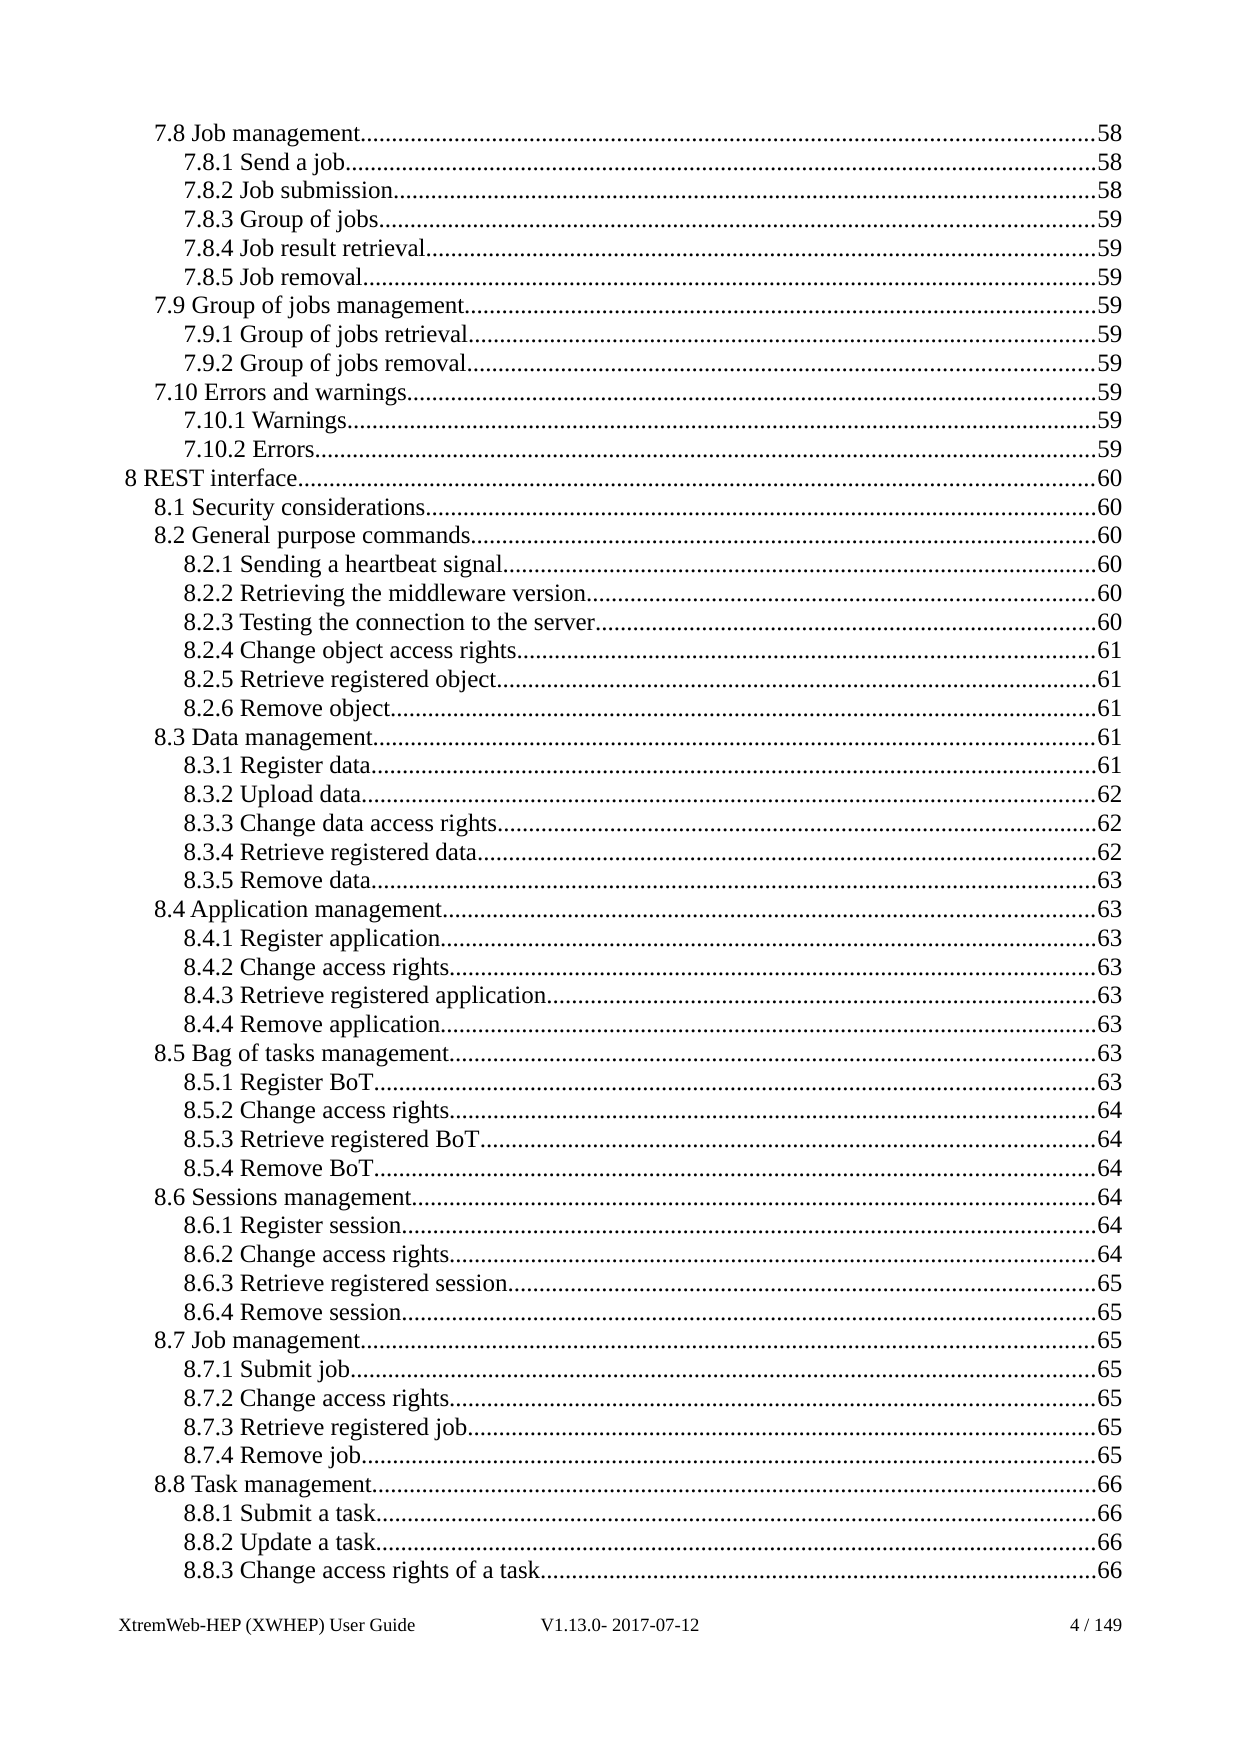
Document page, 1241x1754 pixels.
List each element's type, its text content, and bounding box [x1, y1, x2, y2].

text 8.2.2 Retrieving the middleware version 60 [177, 578, 1122, 607]
text 8.4.2 Change access rights 63 [177, 952, 1122, 981]
text 8.6.3 Retrieve registered session 65 [177, 1268, 1122, 1297]
text 8.2.5 Retrieve registered object 61 [177, 664, 1122, 693]
text 8.2.4 Change object access rights 61 [177, 636, 1122, 664]
text 7.8.4 Job result retrieval 59 [177, 233, 1122, 262]
text 8.2.6 Remove object 61 [177, 693, 1122, 722]
text 8.4.3 Retrieve registered application 63 [177, 981, 1122, 1009]
text 7.10 Errors and warnings 59 [148, 377, 1122, 406]
text 8.4 Application management 63 [148, 894, 1122, 923]
text 8.3.5 Remove data 63 [177, 866, 1122, 894]
text 7.10.2 Errors 59 [177, 434, 1122, 463]
text 8.2 General purpose commands 60 [148, 521, 1122, 549]
text 8.3.1 Register data 61 [177, 751, 1122, 779]
text 8.7.4 Remove job 65 [177, 1441, 1122, 1469]
text 8.6 Sessions management 64 [148, 1182, 1122, 1211]
text 8.4.1 Register application 63 [177, 923, 1122, 952]
text 8.5.1 Register BoT 63 [177, 1067, 1122, 1096]
text 8.3 Data management 61 [148, 722, 1122, 751]
text 7.9 Group of jobs management 59 [148, 291, 1122, 319]
text 7.8.3 Group of jobs 59 [177, 204, 1122, 233]
text 8.2.1 Sending a heartbeat signal 60 [177, 549, 1122, 578]
text 8.7.3 Retrieve registered job 65 [177, 1412, 1122, 1441]
text 8.5.4 Remove BoT 64 [177, 1153, 1122, 1182]
text 8.8 Task management 66 [148, 1469, 1122, 1498]
text 8.8.1 Submit a task 66 [177, 1498, 1122, 1527]
text 8.7 Job management 65 [148, 1326, 1122, 1354]
text 8.2.3 Testing the connection to the server 60 [177, 607, 1122, 636]
text 8.6.1 Register session 64 [177, 1211, 1122, 1239]
text 7.8 Job management 58 [148, 118, 1122, 147]
text 8.1 Security considerations 60 [148, 492, 1122, 521]
text 8.3.2 Upload data 62 [177, 779, 1122, 808]
text 8.6.2 Change access rights 64 [177, 1239, 1122, 1268]
text 8.7.2 Change access rights 65 [177, 1383, 1122, 1412]
text 8.4.4 Remove application 63 [177, 1009, 1122, 1038]
text 7.8.5 Job removal 59 [177, 262, 1122, 291]
text 7.10.1 Warnings 59 [177, 406, 1122, 434]
text 7.9.2 Group of jobs removal 59 [177, 348, 1122, 377]
text 8.6.4 Remove session 65 [177, 1297, 1122, 1326]
text 8.8.3 Change access rights of a task 66 [177, 1556, 1122, 1584]
text 8.5.3 Retrieve registered BoT 64 [177, 1124, 1122, 1153]
text 7.8.2 Job submission 58 [177, 176, 1122, 204]
text 8.7.1 Submit job 65 [177, 1354, 1122, 1383]
text 8.5.2 Change access rights 64 [177, 1096, 1122, 1124]
text 8 REST interface 60 [118, 463, 1122, 492]
text 7.9.1 Group of jobs retrieval 59 [177, 319, 1122, 348]
text 8.3.4 Retrieve registered data 62 [177, 837, 1122, 866]
text 8.8.2 Update a task 66 [177, 1527, 1122, 1556]
text 8.5 Bag of tasks management 63 [148, 1038, 1122, 1067]
text 7.8.1 Send a job 58 [177, 147, 1122, 176]
text 8.3.3 Change data access rights 62 [177, 808, 1122, 837]
